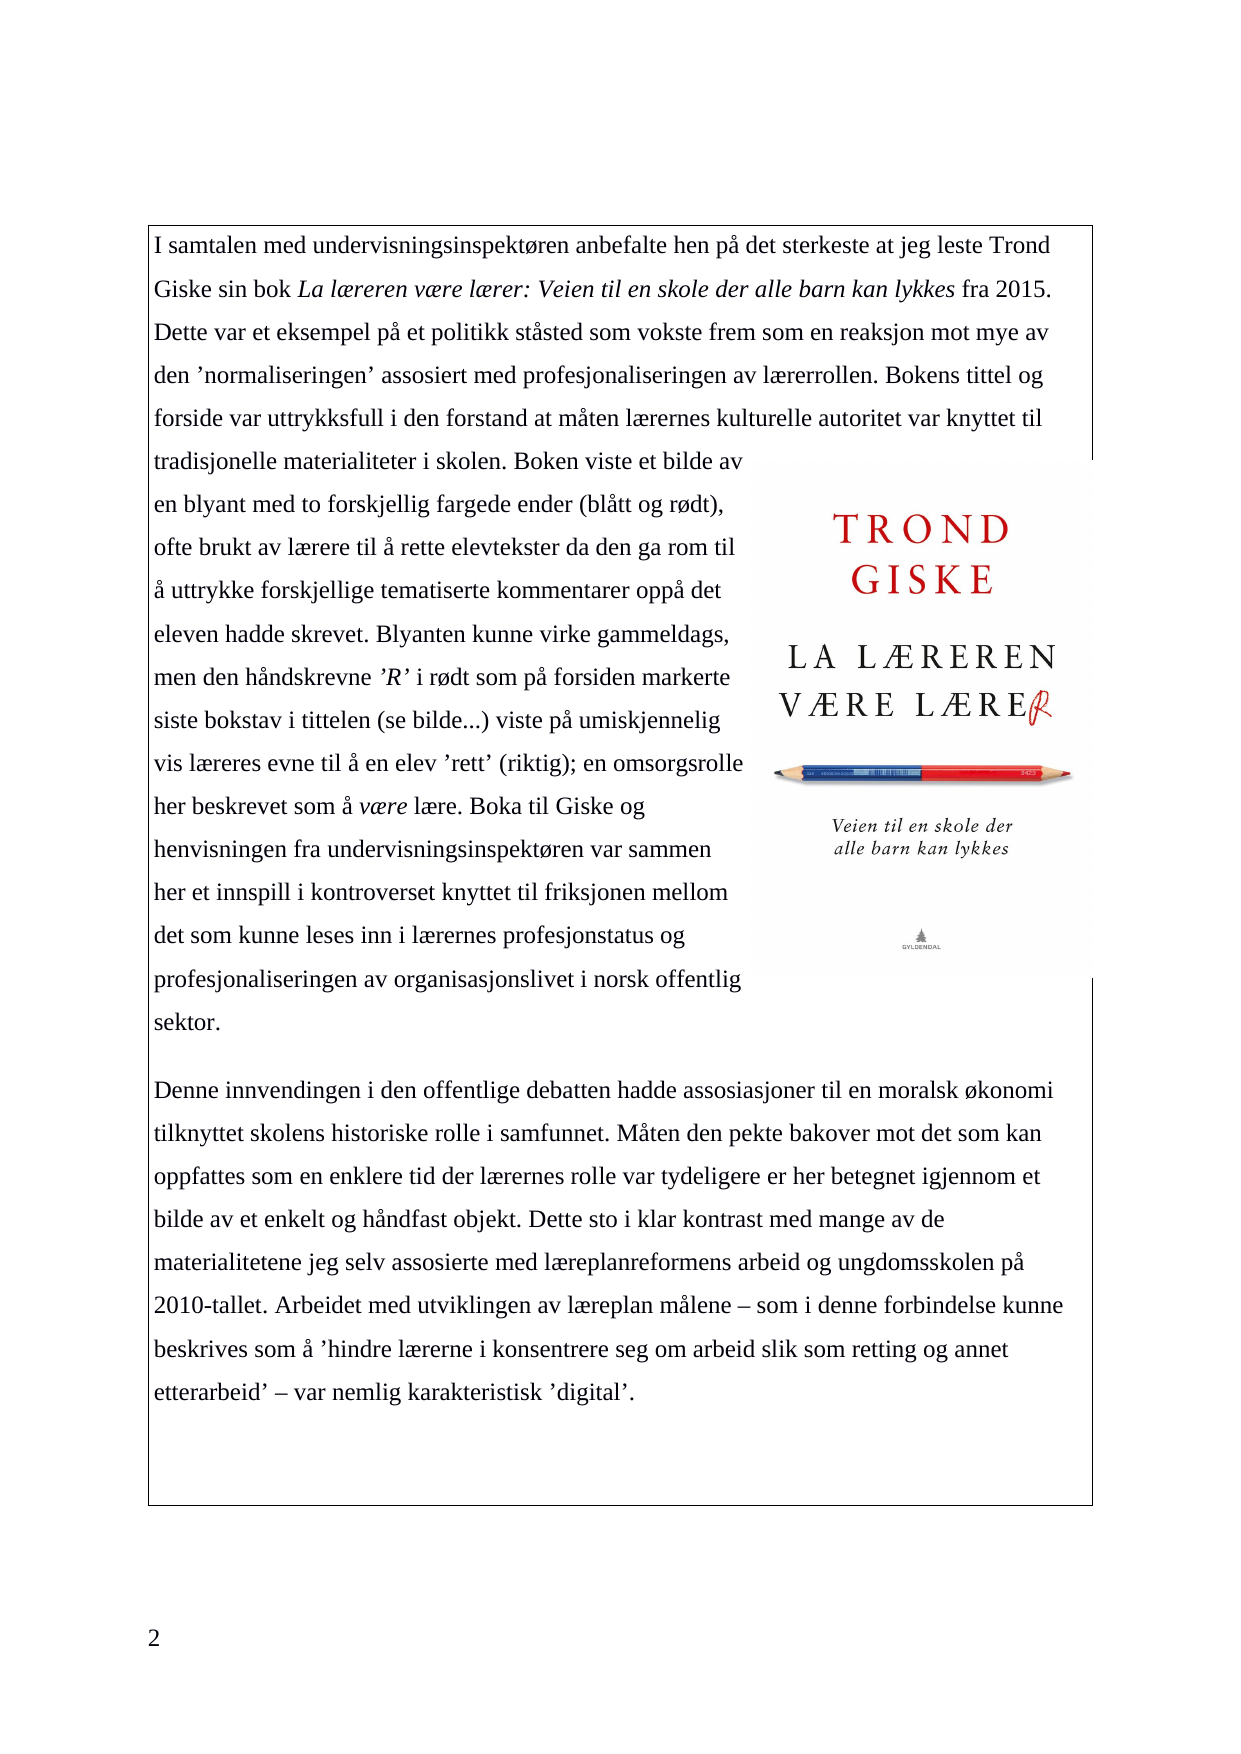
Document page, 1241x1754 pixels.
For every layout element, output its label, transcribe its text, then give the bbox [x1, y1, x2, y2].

picture [747, 460, 1093, 978]
table_header I samtalen med undervisningsinspektøren anbefalte hen på det sterkeste at jeg leste Trond Giske sin bok La læreren være lærer: Veien til en skole der alle barn kan lykkes fra 2015. Dette var et eksempel på et politikk ståsted som vokste frem som en reaksjon mot mye av den ’normaliseringen’ assosiert med profesjonaliseringen av lærerrollen. Bokens tittel og forside var uttrykksfull i den forstand at måten lærernes kulturelle autoritet var knyttet til tradisjonelle materialiteter i skolen. Boken viste et bilde av en blyant med to forskjellig fargede ender (blått og rødt), ofte brukt av lærere til å rette elevtekster da den ga rom til å uttrykke forskjellige tematiserte kommentarer oppå det eleven hadde skrevet. Blyanten kunne virke gammeldags, men den håndskrevne ’R’ i rødt som på forsiden markerte siste bokstav i tittelen (se bilde...) viste på umiskjennelig vis læreres evne til å en elev ’rett’ (riktig); en omsorgsrolle her beskrevet som å være lære. Boka til Giske og henvisningen fra undervisningsinspektøren var sammen her et innspill i kontroverset knyttet til friksjonen mellom det som kunne leses inn i lærernes profesjonstatus og profesjonaliseringen av organisasjonslivet i norsk offentlig sektor. Denne innvendingen i den offentlige debatten hadde assosiasjoner til en moralsk økonomi tilknyttet skolens historiske rolle i samfunnet. Måten den pekte bakover mot det som kan oppfattes som en enklere tid der lærernes rolle var tydeligere er her betegnet igjennom et bilde av et enkelt og håndfast objekt. Dette sto i klar kontrast med mange av de materialitetene jeg selv assosierte med læreplanreformens arbeid og ungdomsskolen på 2010-tallet. Arbeidet med utviklingen av læreplan målene – som i denne forbindelse kunne beskrives som å ’hindre lærerne i konsentrere seg om arbeid slik som retting og annet etterarbeid’ – var nemlig karakteristisk ’digital’. [149, 226, 1092, 1504]
